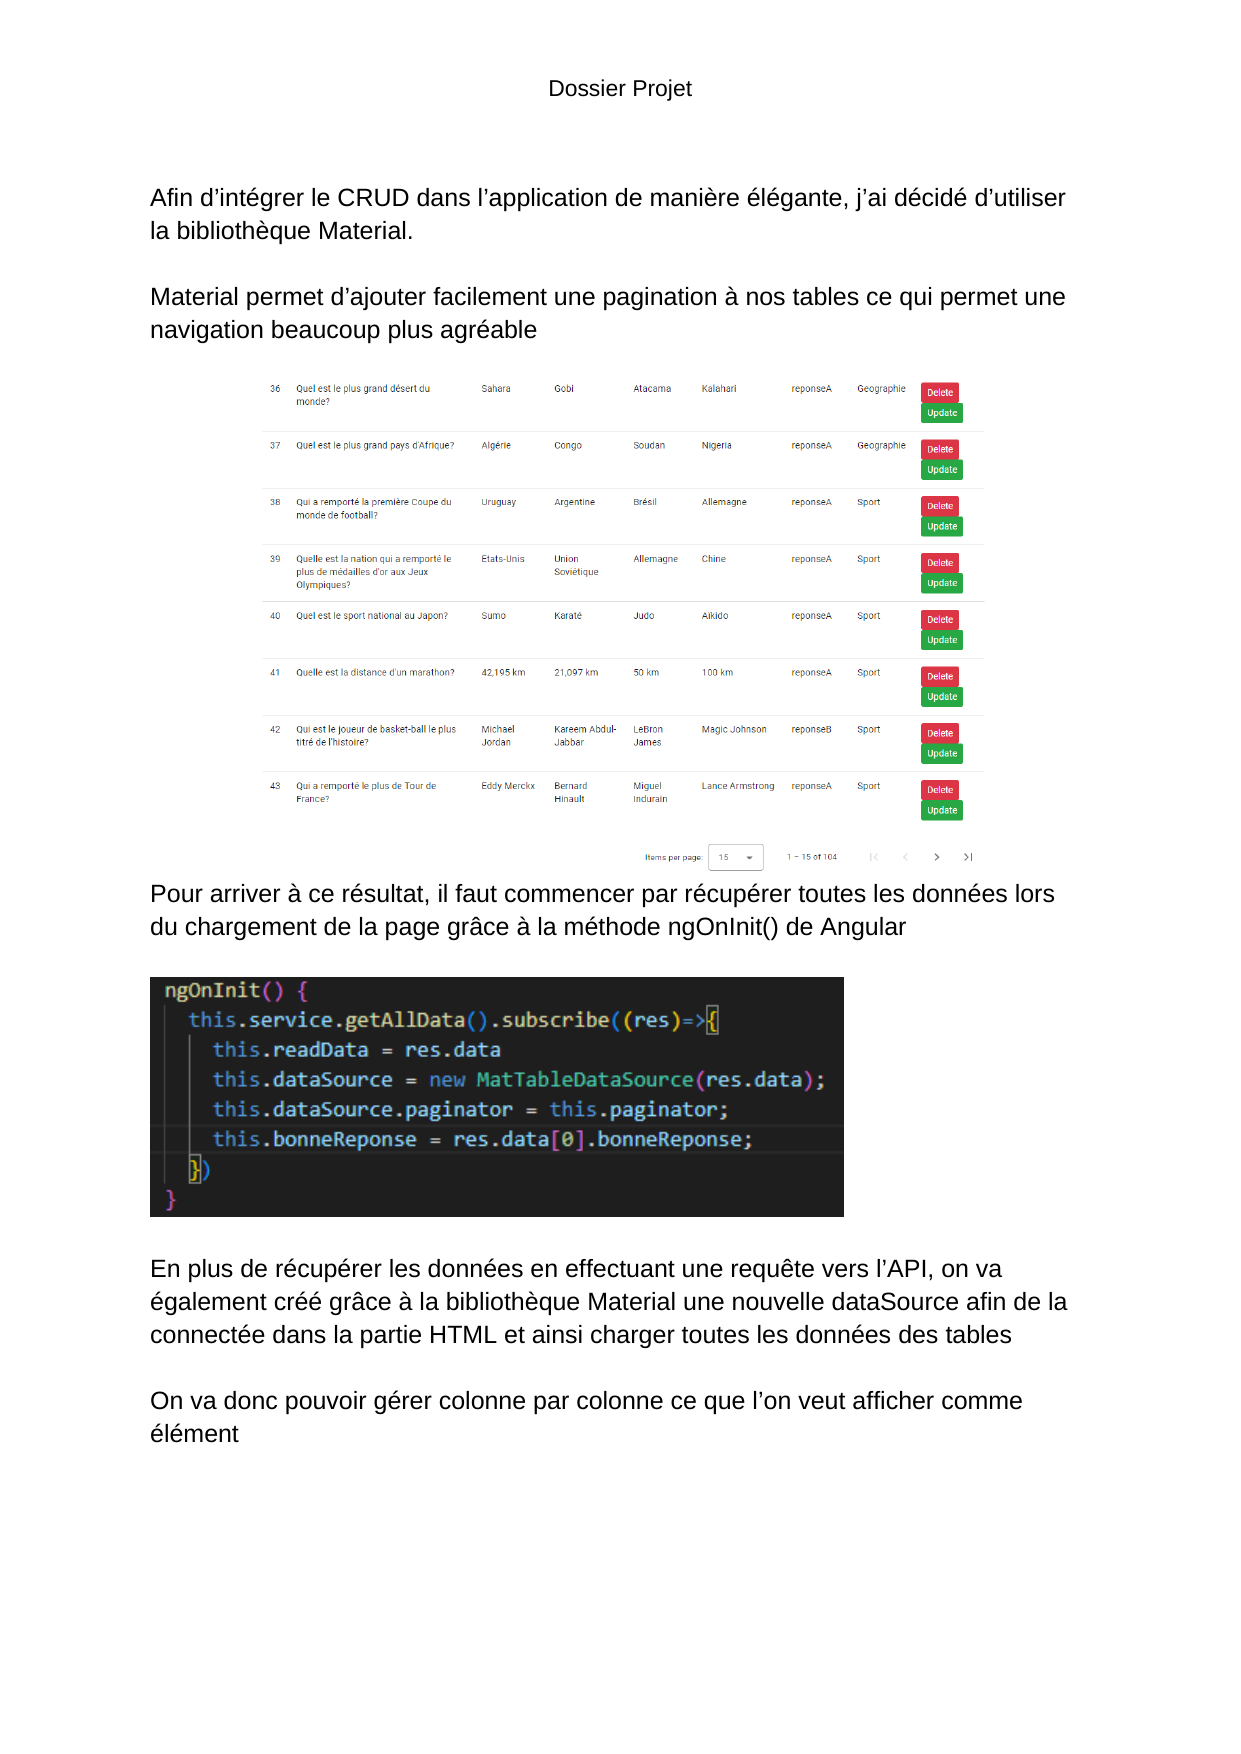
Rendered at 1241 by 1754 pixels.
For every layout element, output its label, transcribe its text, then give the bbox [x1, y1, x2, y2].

picture [150, 977, 844, 1217]
text On va donc pouvoir gérer colonne par colonne ce que l’on veut afficher comme élément [150, 1386, 1090, 1448]
text En plus de récupérer les données en effectuant une requête vers l’API, on va également créé grâce à la bibliothèque Material une nouvelle dataSource afin de la connectée dans la partie HTML et ainsi charger toutes les données des tables [150, 1254, 1090, 1348]
picture [255, 381, 985, 875]
text Pour arriver à ce résultat, il faut commencer par récupérer toutes les données lors du chargement de la page grâce à la méthode ngOnInit() de Angular [150, 879, 1090, 941]
text Material permet d’ajouter facilement une pagination à nos tables ce qui permet une navigation beaucoup plus agréable [150, 282, 1090, 344]
text Afin d’intégrer le CRUD dans l’application de manière élégante, j’ai décidé d’utiliser la bibliothèque Material. [150, 183, 1090, 245]
